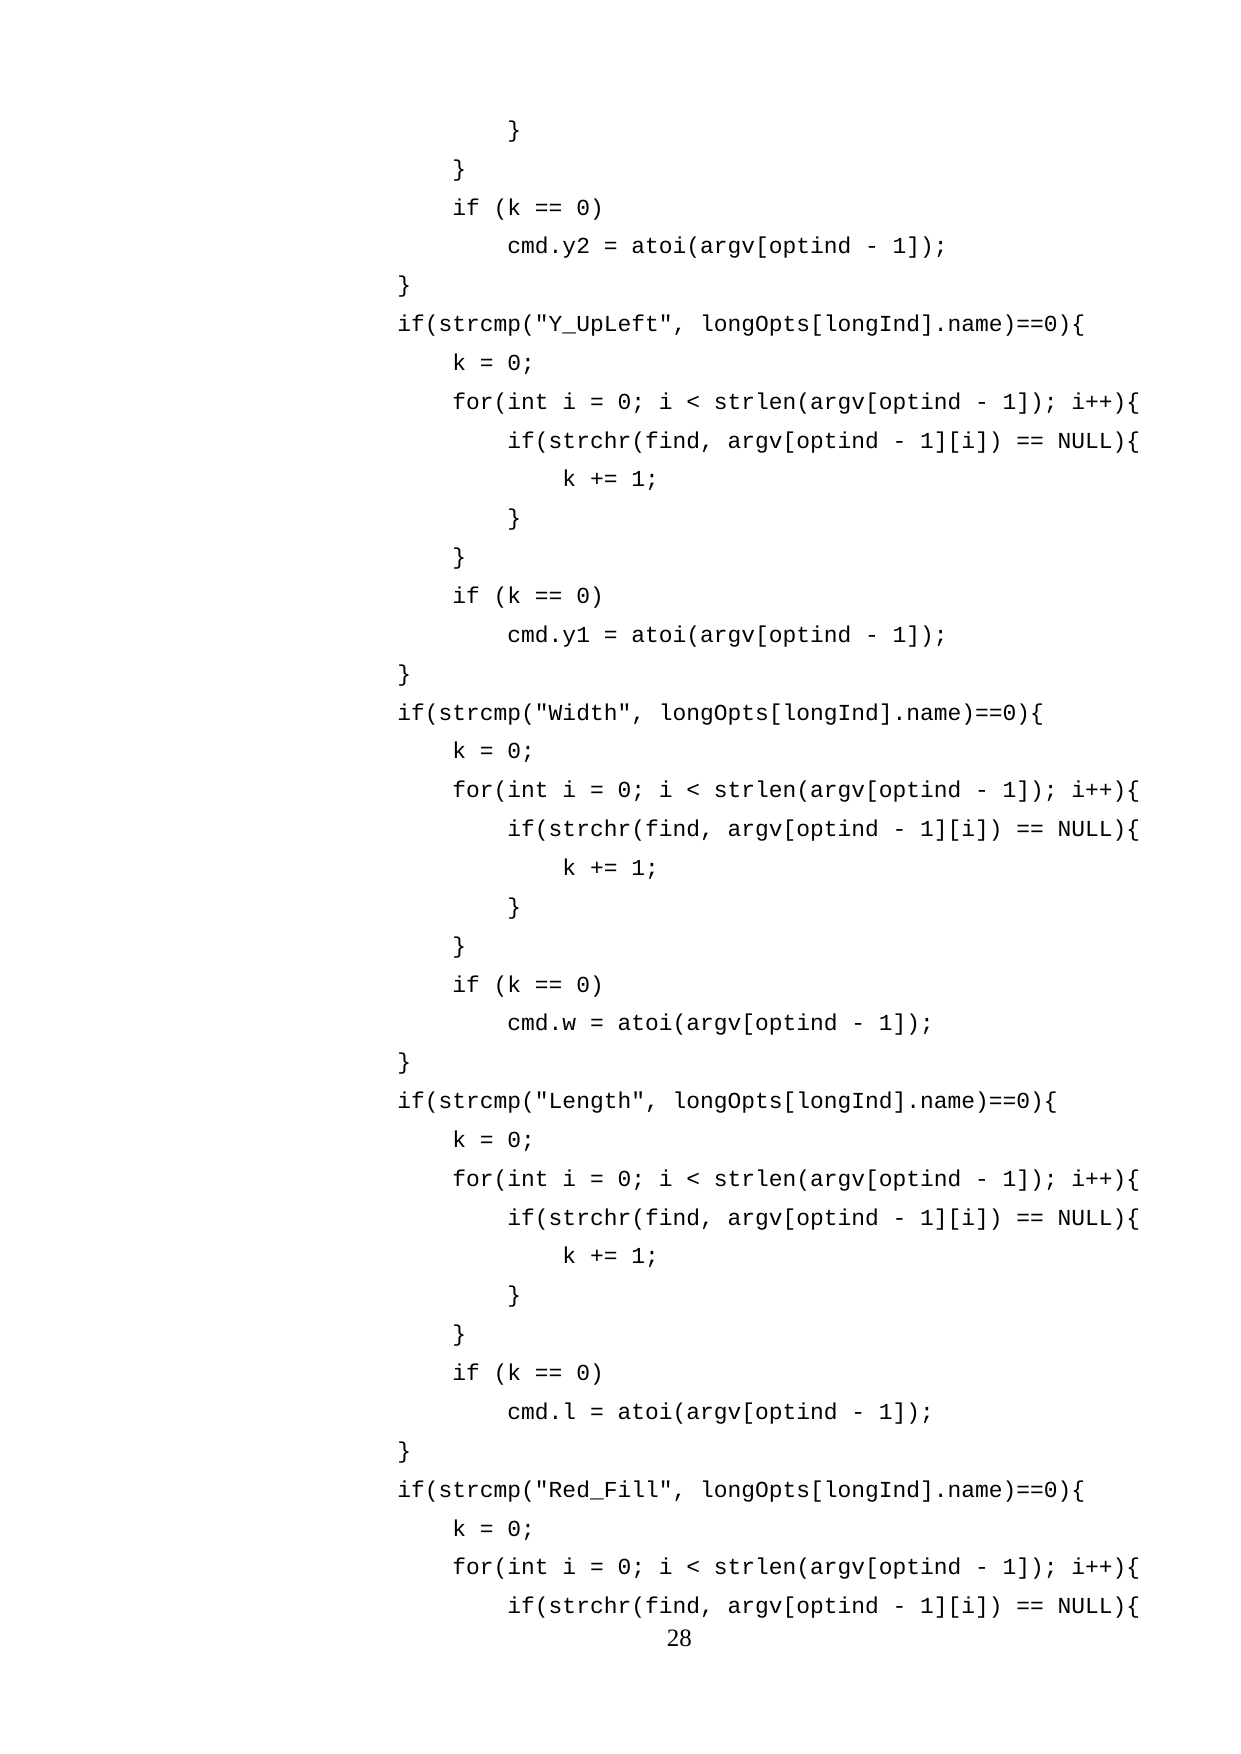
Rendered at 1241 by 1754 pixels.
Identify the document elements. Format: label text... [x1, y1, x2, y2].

text if (k == 0) [177, 1361, 1181, 1387]
text cmd.w = atoi(argv[optind - 1]); [177, 1012, 1181, 1038]
text if (k == 0) [177, 584, 1181, 610]
text k += 1; [177, 856, 1181, 882]
text } [177, 546, 1181, 571]
text for(int i = 0; i < strlen(argv[optind - 1]); i++){ [177, 1167, 1181, 1193]
text } [177, 895, 1181, 921]
text } [177, 507, 1181, 533]
text cmd.l = atoi(argv[optind - 1]); [177, 1400, 1181, 1426]
text k = 0; [177, 351, 1181, 377]
text if(strcmp("Length", longOpts[longInd].name)==0){ [177, 1089, 1181, 1115]
text if(strchr(find, argv[optind - 1][i]) == NULL){ [177, 817, 1181, 843]
text if(strchr(find, argv[optind - 1][i]) == NULL){ [177, 1594, 1181, 1621]
text if (k == 0) [177, 196, 1181, 222]
text k = 0; [177, 1517, 1181, 1543]
text for(int i = 0; i < strlen(argv[optind - 1]); i++){ [177, 1556, 1181, 1582]
text if(strcmp("Width", longOpts[longInd].name)==0){ [177, 701, 1181, 727]
text k += 1; [177, 468, 1181, 494]
text cmd.y1 = atoi(argv[optind - 1]); [177, 623, 1181, 649]
text k += 1; [177, 1245, 1181, 1271]
text if(strchr(find, argv[optind - 1][i]) == NULL){ [177, 1206, 1181, 1232]
text } [177, 157, 1181, 183]
text if(strcmp("Y_UpLeft", longOpts[longInd].name)==0){ [177, 312, 1181, 338]
text if(strchr(find, argv[optind - 1][i]) == NULL){ [177, 429, 1181, 455]
text k = 0; [177, 1128, 1181, 1154]
text } [177, 118, 1181, 144]
text cmd.y2 = atoi(argv[optind - 1]); [177, 235, 1181, 261]
text } [177, 273, 1181, 299]
text } [177, 1323, 1181, 1348]
text for(int i = 0; i < strlen(argv[optind - 1]); i++){ [177, 390, 1181, 416]
text if (k == 0) [177, 973, 1181, 999]
text } [177, 1051, 1181, 1077]
text } [177, 934, 1181, 960]
text if(strcmp("Red_Fill", longOpts[longInd].name)==0){ [177, 1478, 1181, 1504]
text for(int i = 0; i < strlen(argv[optind - 1]); i++){ [177, 779, 1181, 804]
text } [177, 1284, 1181, 1310]
text } [177, 1439, 1181, 1465]
text } [177, 662, 1181, 688]
text k = 0; [177, 740, 1181, 766]
